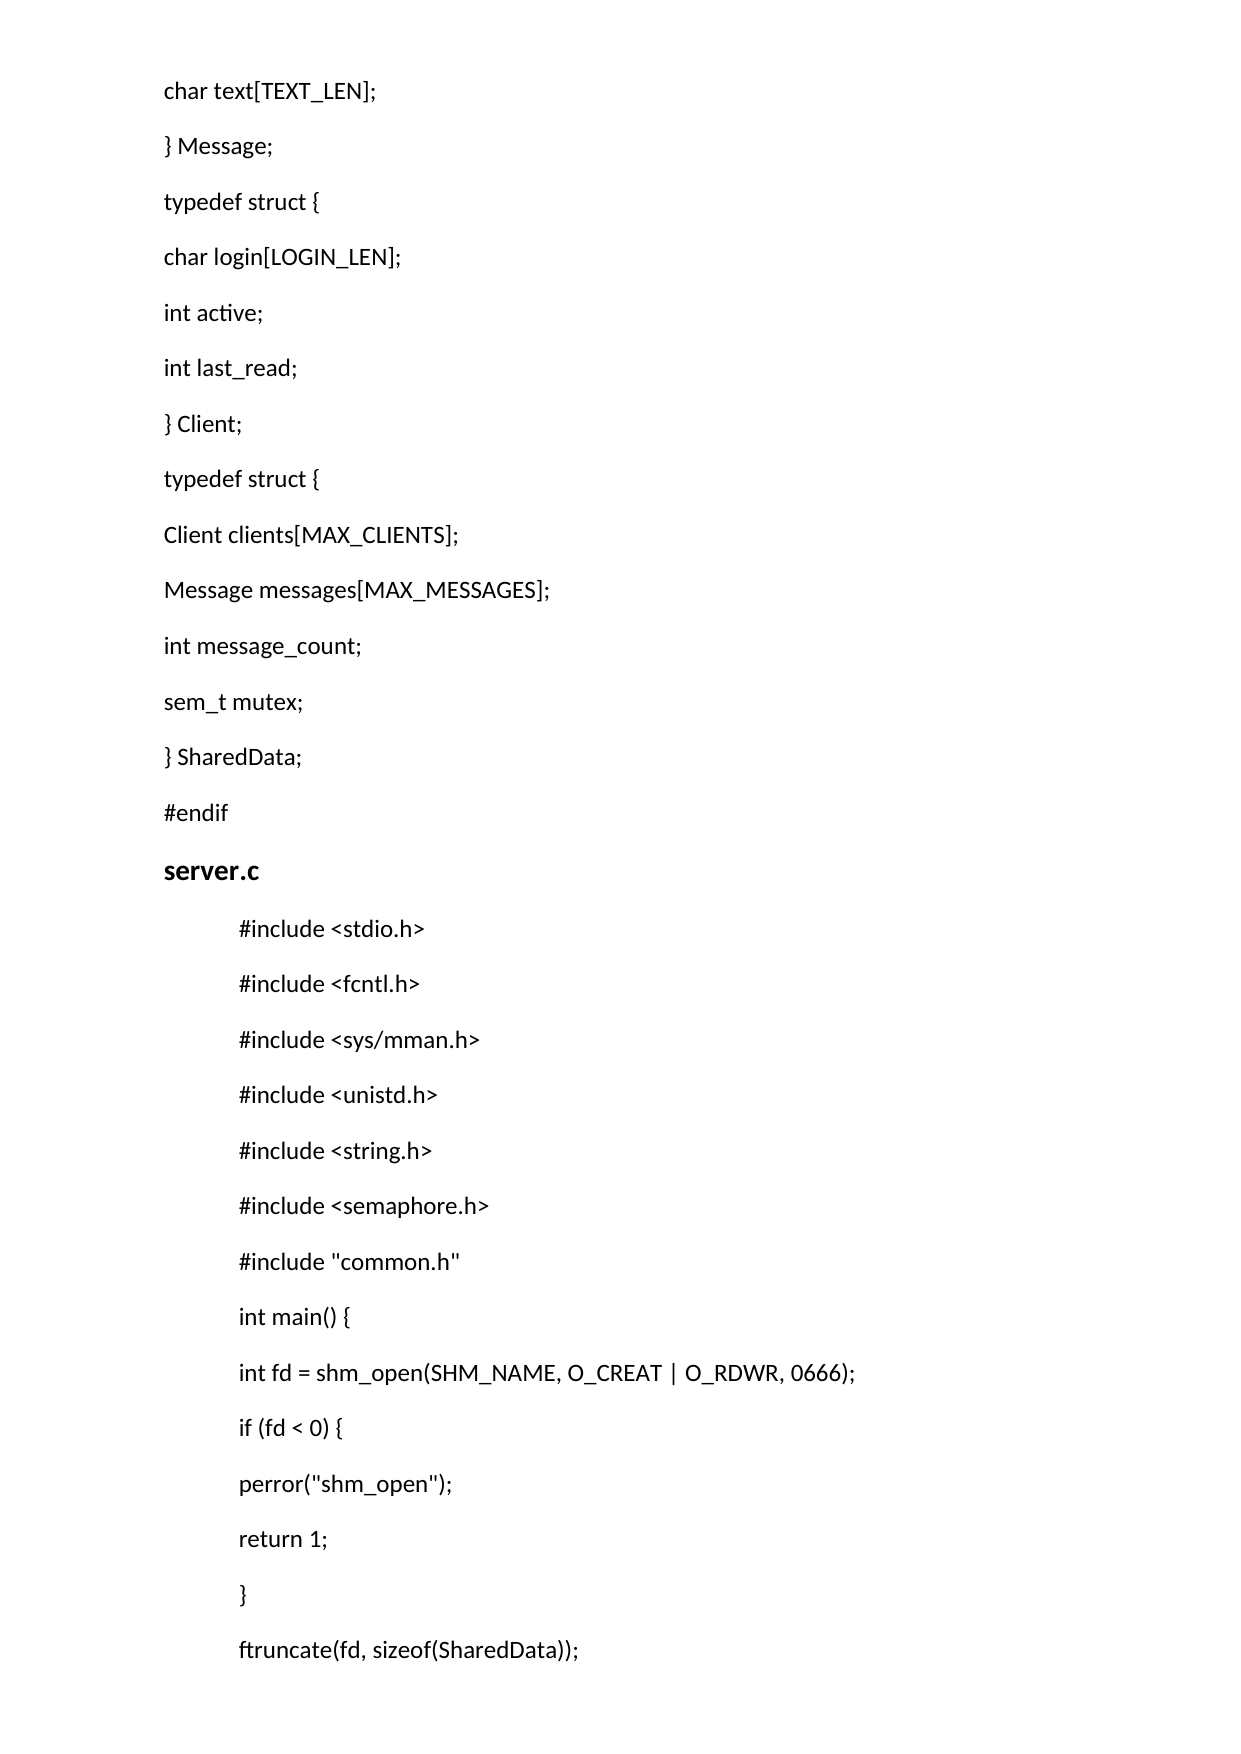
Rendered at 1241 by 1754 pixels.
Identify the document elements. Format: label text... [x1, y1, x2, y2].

text char login[LOGIN_LEN]; [163, 242, 1165, 272]
text int active; [163, 297, 1165, 328]
text #include <stdio.h> [238, 913, 1165, 943]
text #endif [163, 797, 1165, 827]
text int fd = shm_open(SHM_NAME, O_CREAT | O_RDWR, 0666); [238, 1357, 1165, 1388]
text typedef struct { [163, 186, 1165, 217]
text #include <semaphore.h> [238, 1191, 1165, 1221]
text int last_read; [163, 353, 1165, 383]
text } [238, 1579, 1165, 1610]
text } SharedData; [163, 741, 1165, 772]
text } Client; [163, 408, 1165, 439]
text #include <unistd.h> [238, 1079, 1165, 1110]
text ftruncate(fd, sizeof(SharedData)); [238, 1635, 1165, 1665]
text #include <fcntl.h> [238, 968, 1165, 999]
text return 1; [238, 1524, 1165, 1554]
text Client clients[MAX_CLIENTS]; [163, 519, 1165, 550]
text #include <string.h> [238, 1135, 1165, 1166]
text perror("shm_open"); [238, 1468, 1165, 1499]
text } Message; [163, 131, 1165, 161]
text int main() { [238, 1302, 1165, 1332]
text #include <sys/mman.h> [238, 1024, 1165, 1054]
text typedef struct { [163, 464, 1165, 494]
text sem_t mutex; [163, 686, 1165, 716]
text int message_count; [163, 630, 1165, 661]
text server.c [88, 852, 1147, 888]
text Message messages[MAX_MESSAGES]; [163, 575, 1165, 605]
text char text[TEXT_LEN]; [163, 75, 1165, 106]
text #include "common.h" [238, 1246, 1165, 1277]
text if (fd < 0) { [238, 1413, 1165, 1443]
